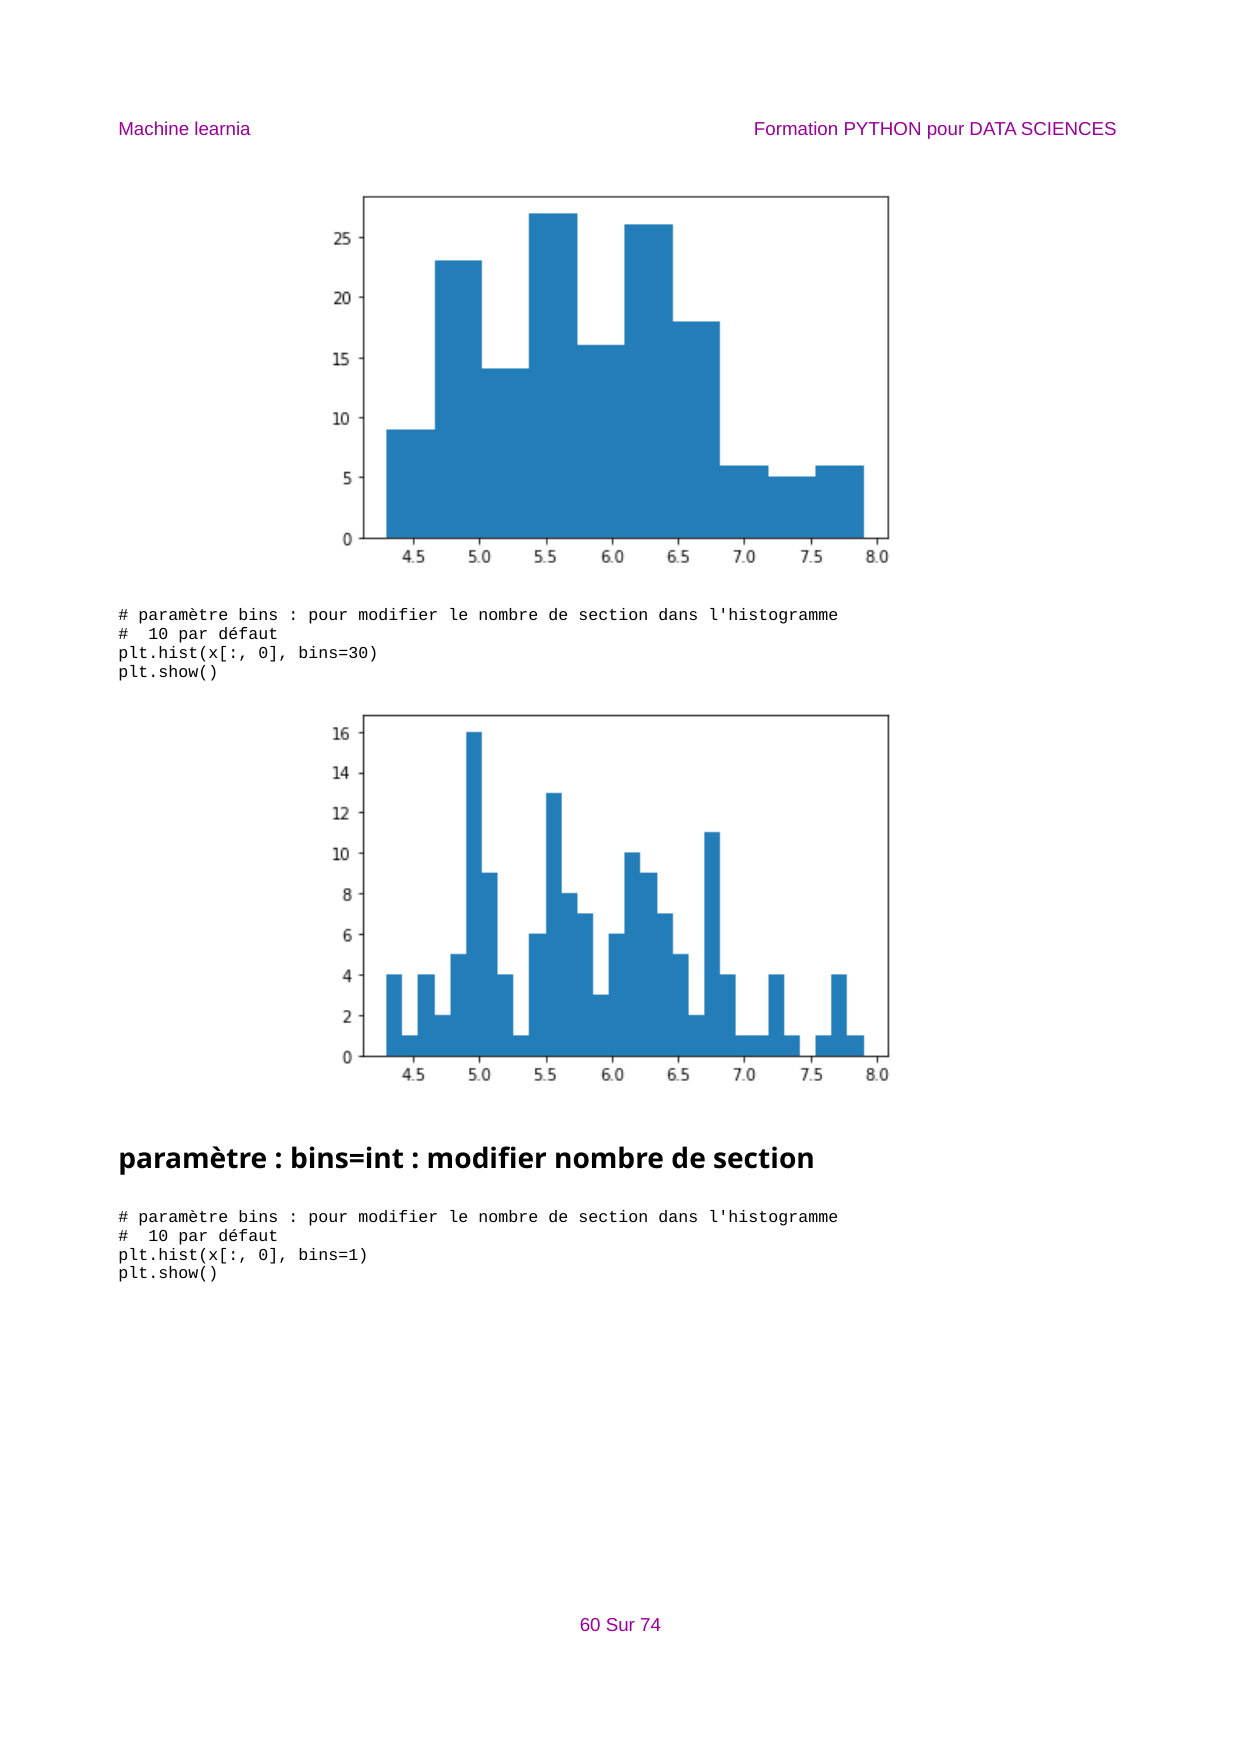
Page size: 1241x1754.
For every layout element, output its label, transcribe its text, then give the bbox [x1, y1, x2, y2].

text plt.hist(x[:, 0], bins=1) [118, 1246, 1122, 1265]
subtitle paramètre : bins=int : modifier nombre de section [118, 1139, 1122, 1177]
text plt.hist(x[:, 0], bins=30) [118, 644, 1122, 663]
picture [299, 188, 941, 588]
text # paramètre bins : pour modifier le nombre de section dans l'histogramme [118, 1208, 1122, 1227]
text # paramètre bins : pour modifier le nombre de section dans l'histogramme [118, 607, 1122, 626]
picture [302, 701, 938, 1095]
text # 10 par défaut [118, 626, 1122, 644]
text plt.show() [118, 663, 1122, 682]
text # 10 par défaut [118, 1227, 1122, 1246]
text plt.show() [118, 1265, 1122, 1284]
